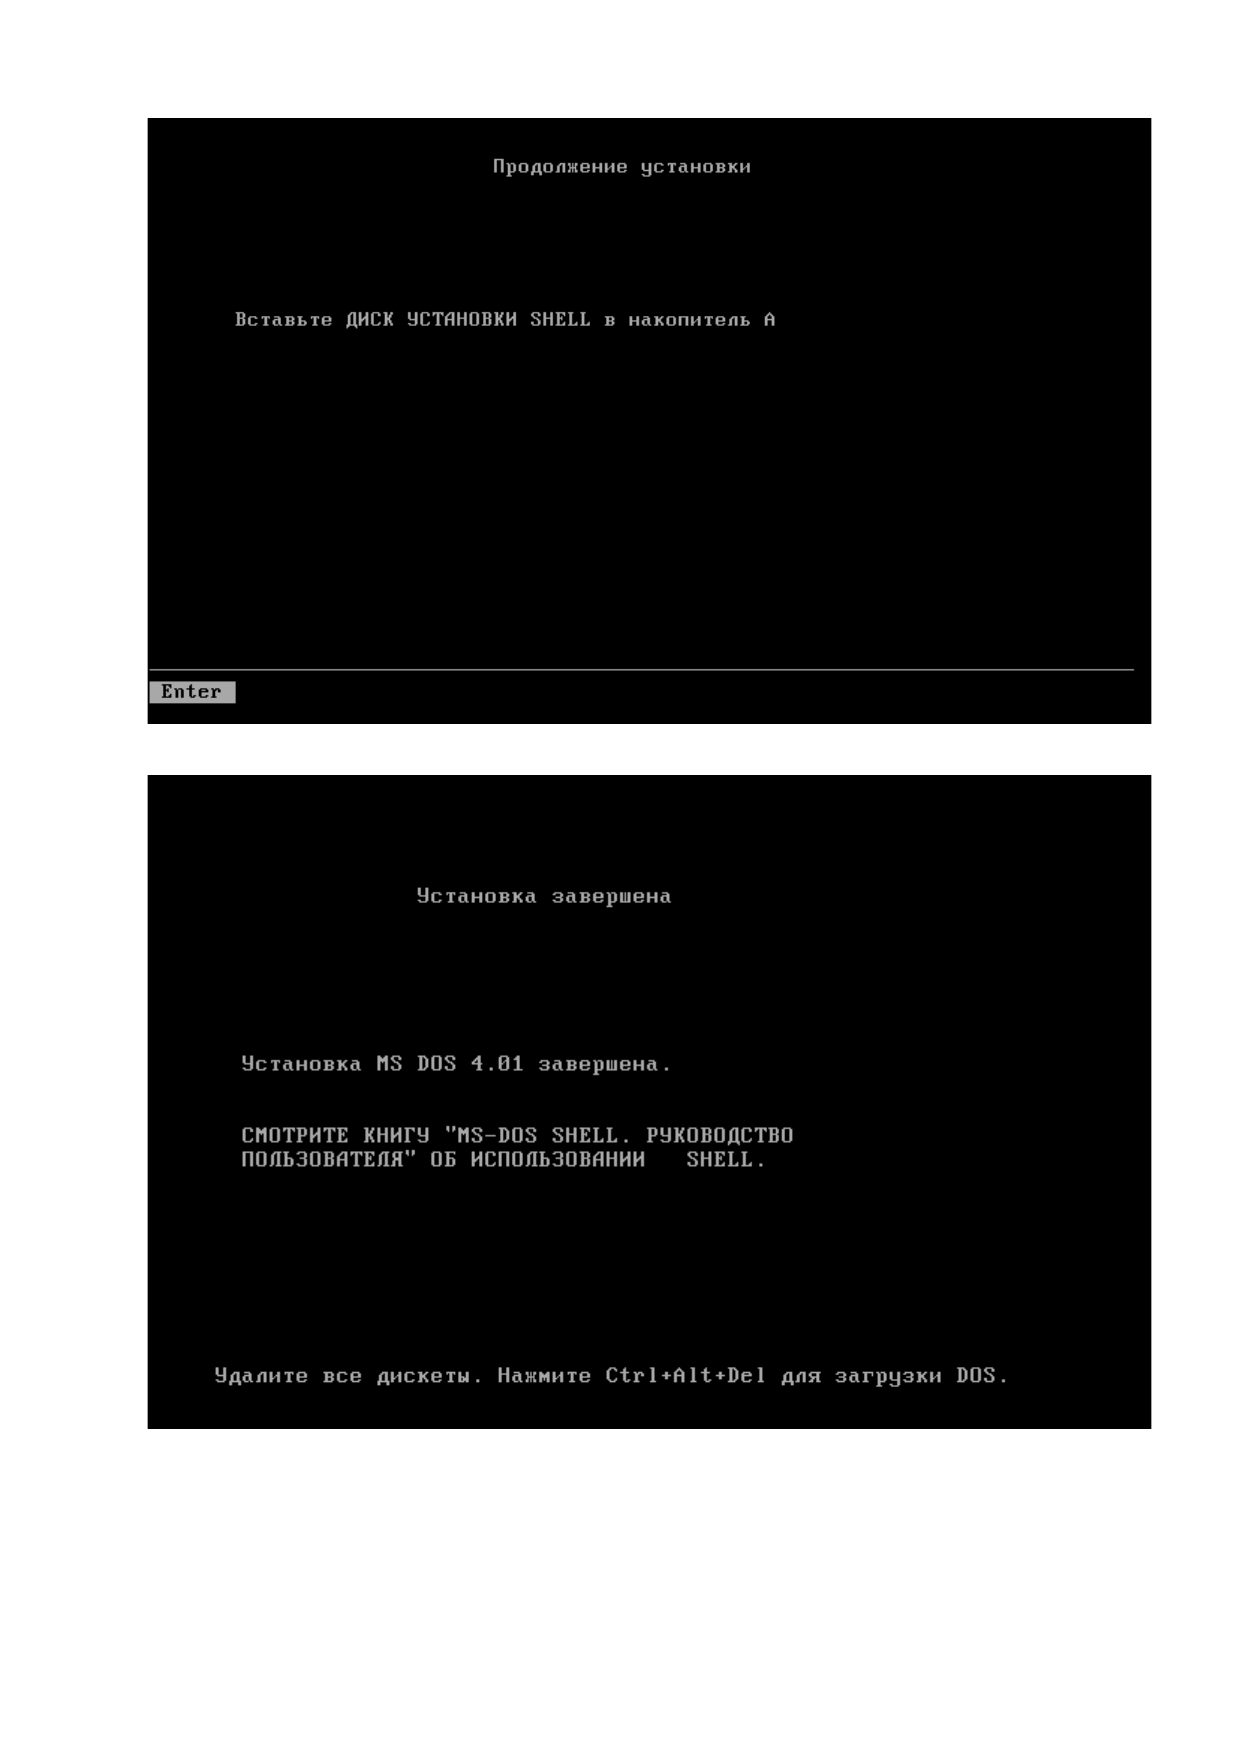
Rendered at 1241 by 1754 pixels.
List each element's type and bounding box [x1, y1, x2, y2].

picture [147, 775, 1152, 1429]
picture [147, 118, 1152, 724]
